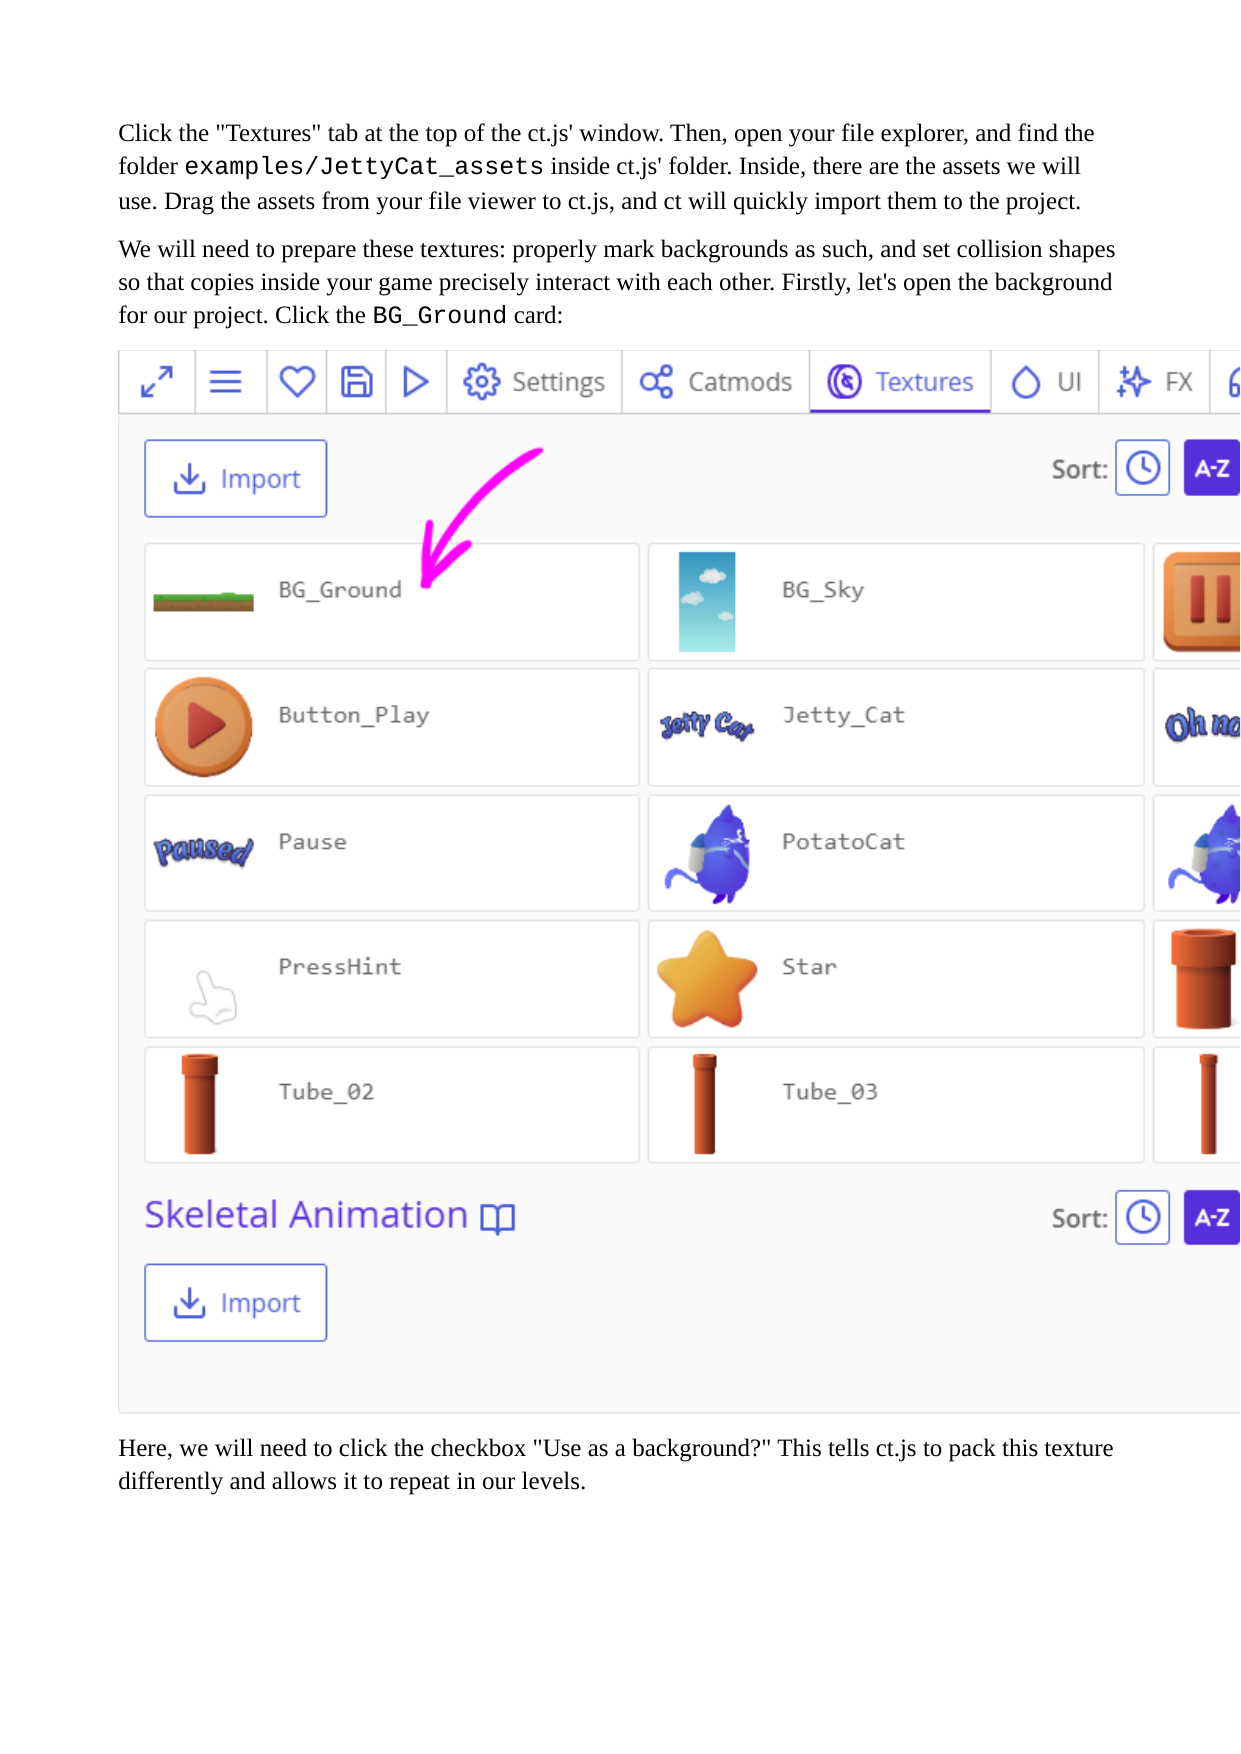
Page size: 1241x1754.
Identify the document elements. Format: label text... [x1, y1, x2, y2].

text Click the "Textures" tab at the top of the ct.js' window. Then, open your file explorer, and find the folder examples/JettyCat_assets inside ct.js' folder. Inside, there are the assets we will use. Drag the assets from your file viewer to ct.js, and ct will quickly import them to the project. [118, 118, 1122, 215]
picture [118, 350, 1241, 1414]
text We will need to prepare these textures: properly mark backgrounds as such, and set collision shapes so that copies inside your game precisely interact with each other. Firstly, let's open the background for our project. Click the BG_Ground card: [118, 234, 1122, 331]
text Here, we will need to click the checkbox "Use as a background?" This tells ct.js to pack this texture differently and allows it to repeat in our levels. [118, 1433, 1122, 1495]
